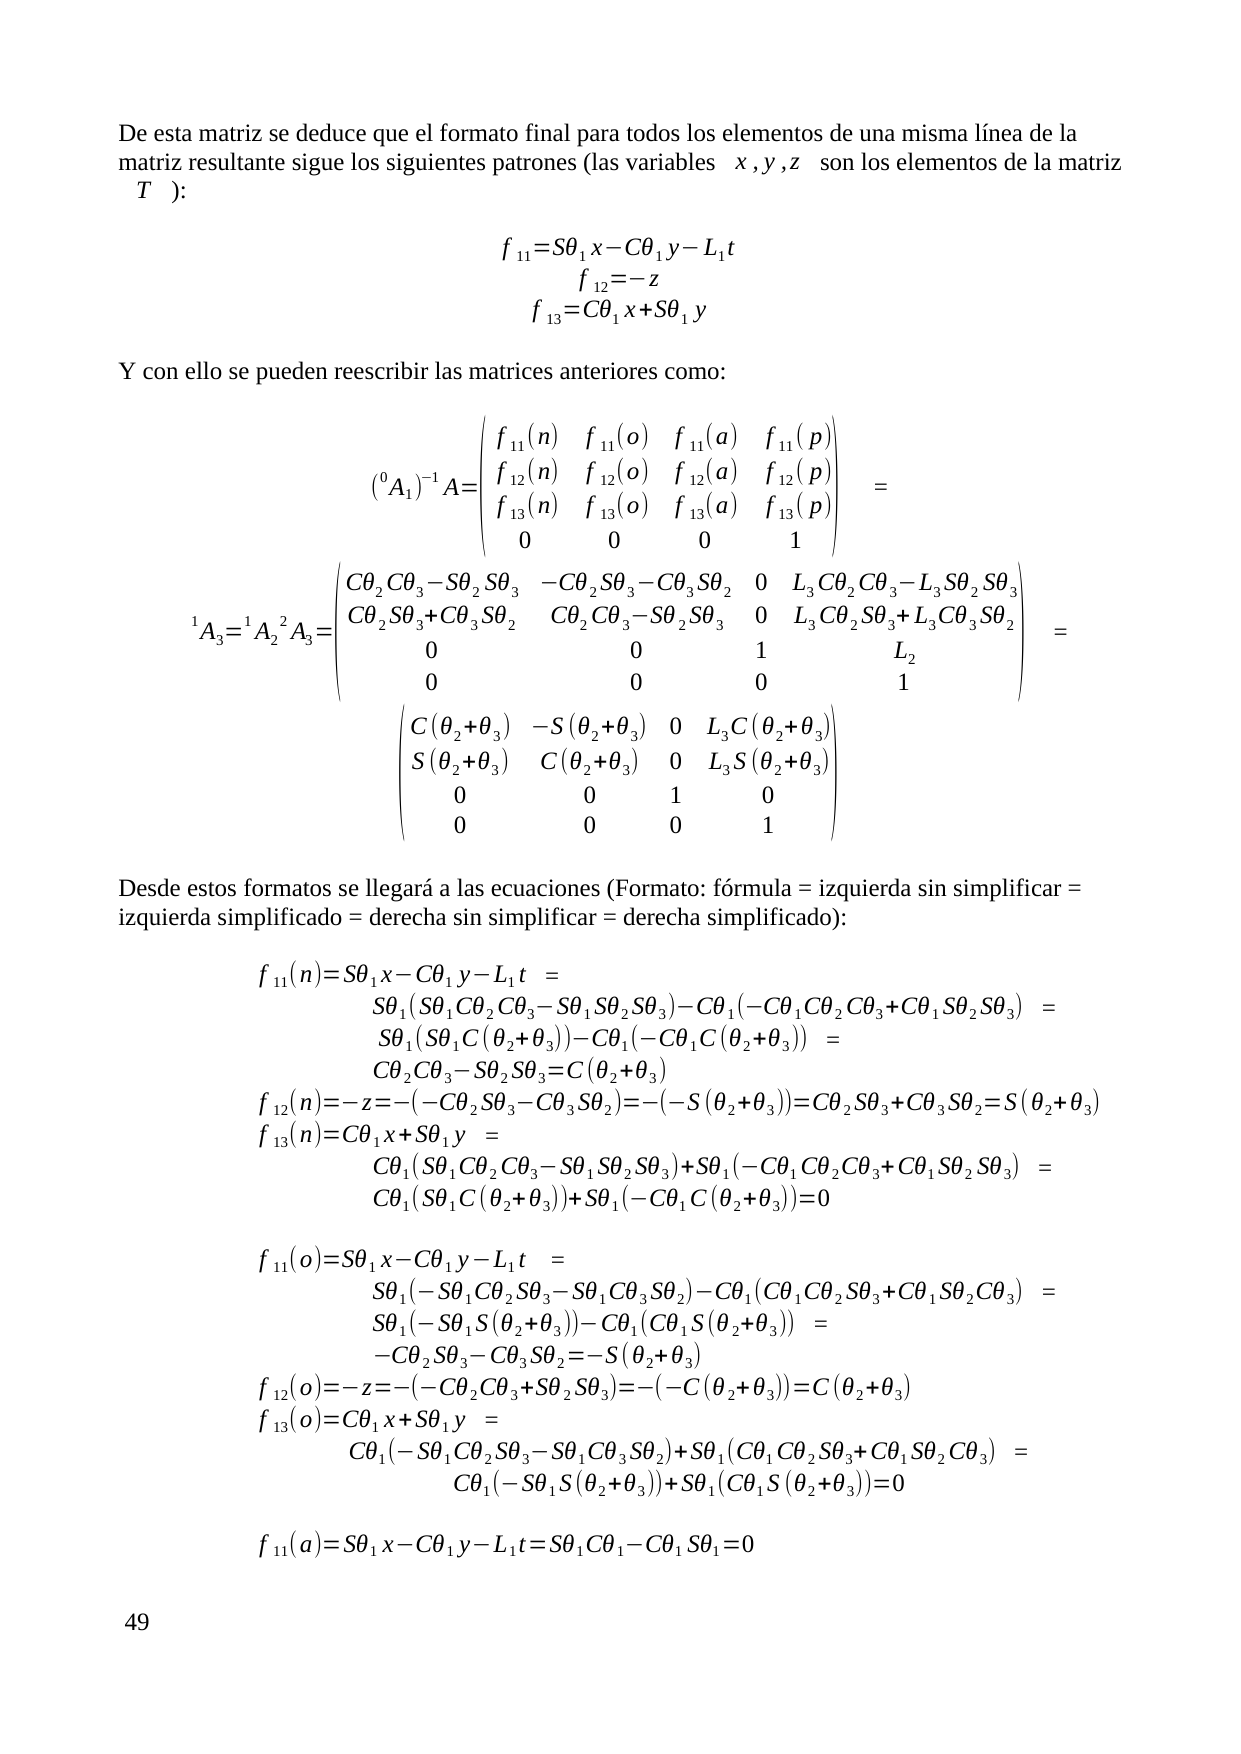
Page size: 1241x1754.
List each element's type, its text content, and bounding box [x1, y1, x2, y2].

text = [236, 1436, 1122, 1468]
text = [236, 959, 1122, 991]
text De esta matriz se deduce que el formato final para todos los elementos de una misma línea de la matriz resultante sigue los siguientes patrones (las variablesson los elementos de la matriz): [118, 118, 1122, 204]
text = [354, 991, 1122, 1023]
text = [118, 559, 1122, 703]
text = [354, 1151, 1122, 1183]
text Y con ello se pueden reescribir las matrices anteriores como: [118, 356, 1122, 385]
text = [236, 1119, 1122, 1151]
text = [354, 1023, 1122, 1055]
text = [118, 414, 1122, 559]
text = [236, 1404, 1122, 1436]
text = [236, 1244, 1122, 1276]
text = [354, 1308, 1122, 1340]
text = [354, 1276, 1122, 1308]
text Desde estos formatos se llegará a las ecuaciones (Formato: fórmula = izquierda sin simplificar = izquierda simplificado = derecha sin simplificar = derecha simplificado): [118, 873, 1122, 931]
